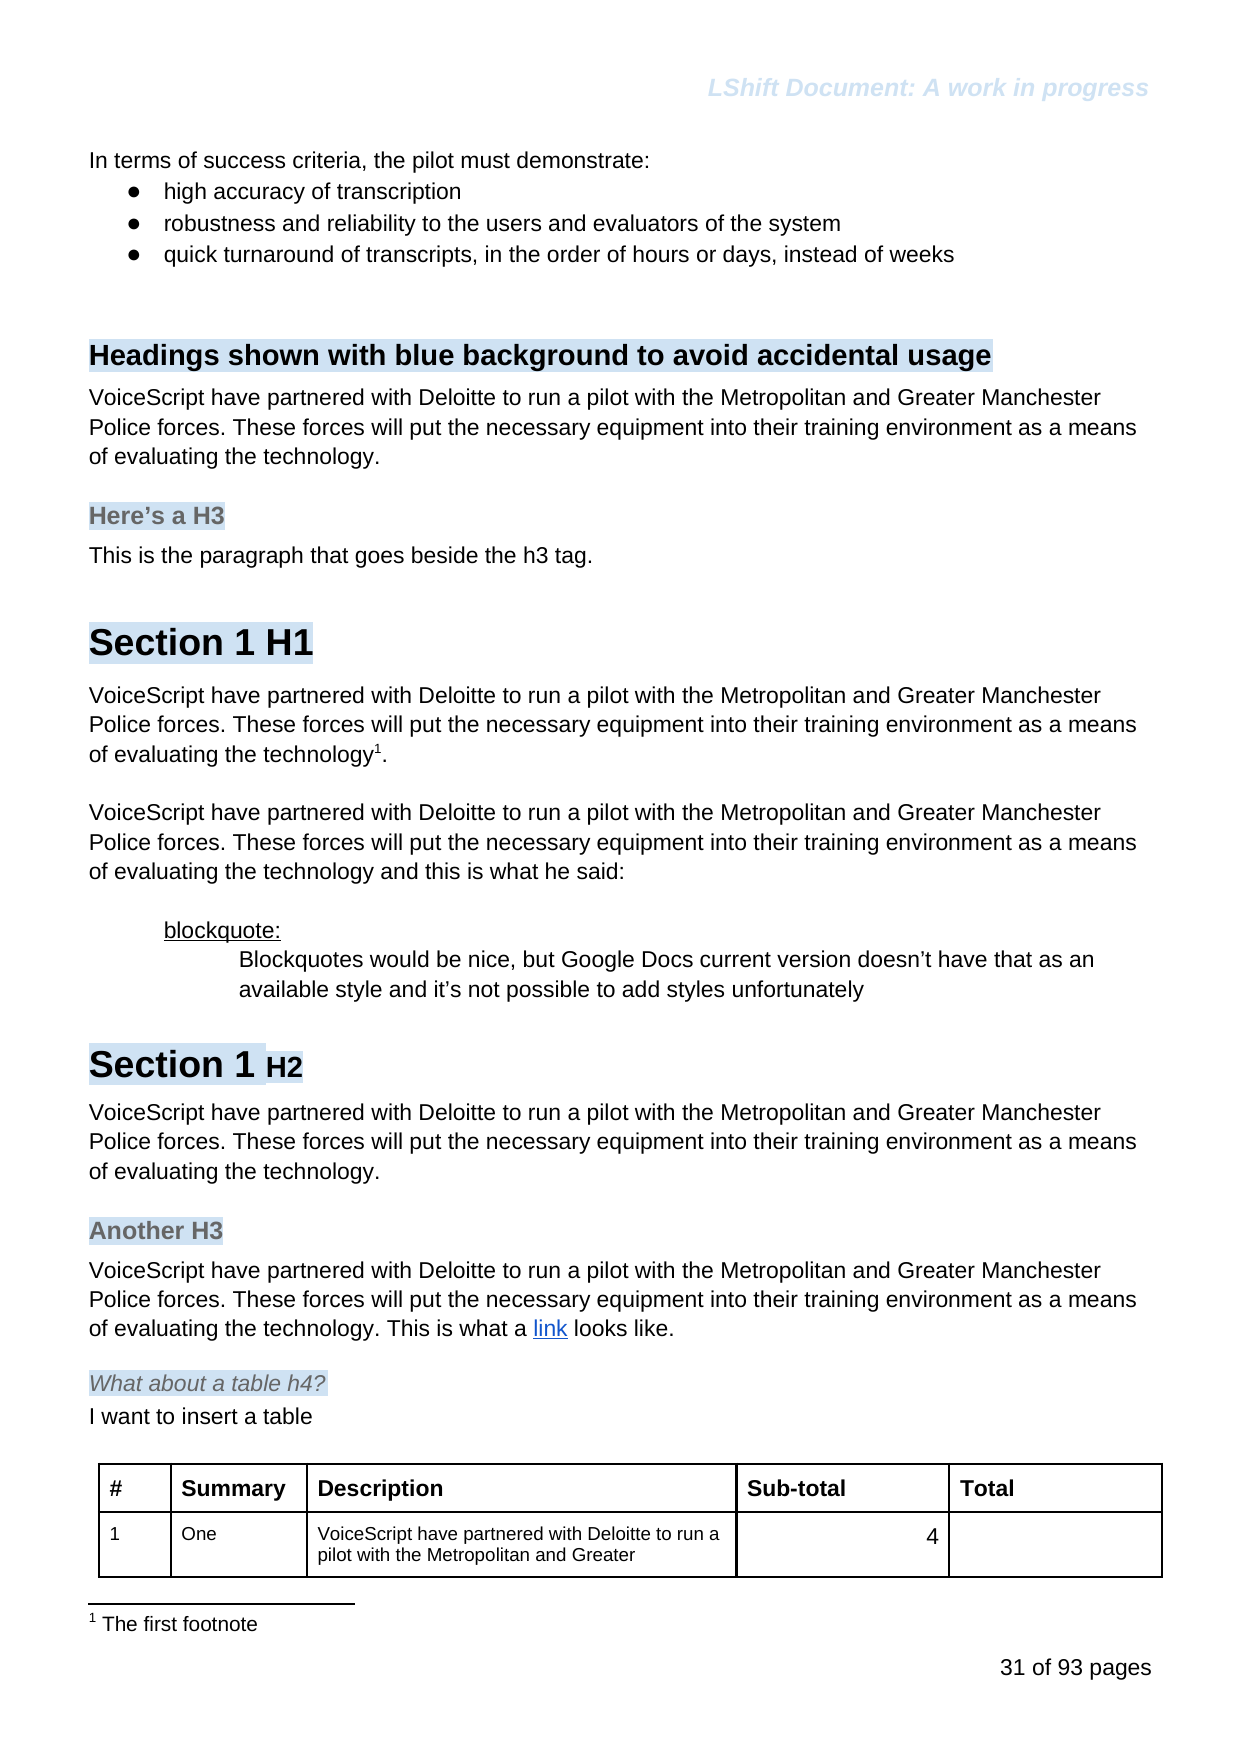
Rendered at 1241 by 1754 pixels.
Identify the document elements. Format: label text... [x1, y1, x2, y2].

text In terms of success criteria, the pilot must demonstrate: [88, 147, 1152, 173]
table_cell 4 [738, 1513, 948, 1576]
text The first footnote [88, 1610, 1152, 1636]
table_cell 1 [100, 1513, 170, 1576]
text Blockquotes would be nice, but Google Docs current version doesn’t have that as an available style and it’s not possible to add styles unfortunately [238, 947, 1152, 1002]
subtitle Section 1 H1 [313, 622, 1152, 664]
text I want to insert a table [88, 1404, 1152, 1429]
subtitle Here’s a H3 [225, 502, 1152, 530]
subtitle Section 1 H2 [266, 1043, 1152, 1085]
text VoiceScript have partnered with Deloitte to run a pilot with the Metropolitan and Greater Manchester Police forces. These forces will put the necessary equipment into their training environment as a means of evaluating the technology. [88, 385, 1152, 469]
text This is the paragraph that goes beside the h3 tag. [88, 542, 1152, 568]
table_header Sub-total [738, 1465, 948, 1511]
text VoiceScript have partnered with Deloitte to run a pilot with the Metropolitan and Greater Manchester Police forces. These forces will put the necessary equipment into their training environment as a means of evaluating the technology. [88, 1099, 1152, 1184]
text blockquote: [163, 917, 1152, 943]
table_header Summary [172, 1465, 306, 1511]
list robustness and reliability to the users and evaluators of the system [126, 209, 1152, 236]
table_header Total [950, 1465, 1161, 1511]
table_header # [100, 1465, 170, 1511]
list quick turnaround of transcripts, in the order of hours or days, instead of weeks [126, 240, 1152, 268]
text VoiceScript have partnered with Deloitte to run a pilot with the Metropolitan and Greater Manchester Police forces. These forces will put the necessary equipment into their training environment as a means of evaluating the technology and this is what he said: [88, 800, 1152, 884]
table_header Description [308, 1465, 735, 1511]
text VoiceScript have partnered with Deloitte to run a pilot with the Metropolitan and Greater Manchester Police forces. These forces will put the necessary equipment into their training environment as a means of evaluating the technology. [88, 682, 1152, 767]
subtitle Headings shown with blue background to avoid accidental usage [993, 339, 1152, 372]
table_cell VoiceScript have partnered with Deloitte to run a pilot with the Metropolitan and Greater [308, 1513, 735, 1576]
text VoiceScript have partnered with Deloitte to run a pilot with the Metropolitan and Greater Manchester Police forces. These forces will put the necessary equipment into their training environment as a means of evaluating the technology. This is what a link looks like. [88, 1257, 1152, 1342]
table_cell [950, 1513, 1161, 1576]
subtitle Another H3 [223, 1217, 1152, 1245]
list high accuracy of transcription [126, 177, 1152, 204]
subtitle What about a table h4? [328, 1370, 1152, 1396]
table_cell One [172, 1513, 306, 1576]
